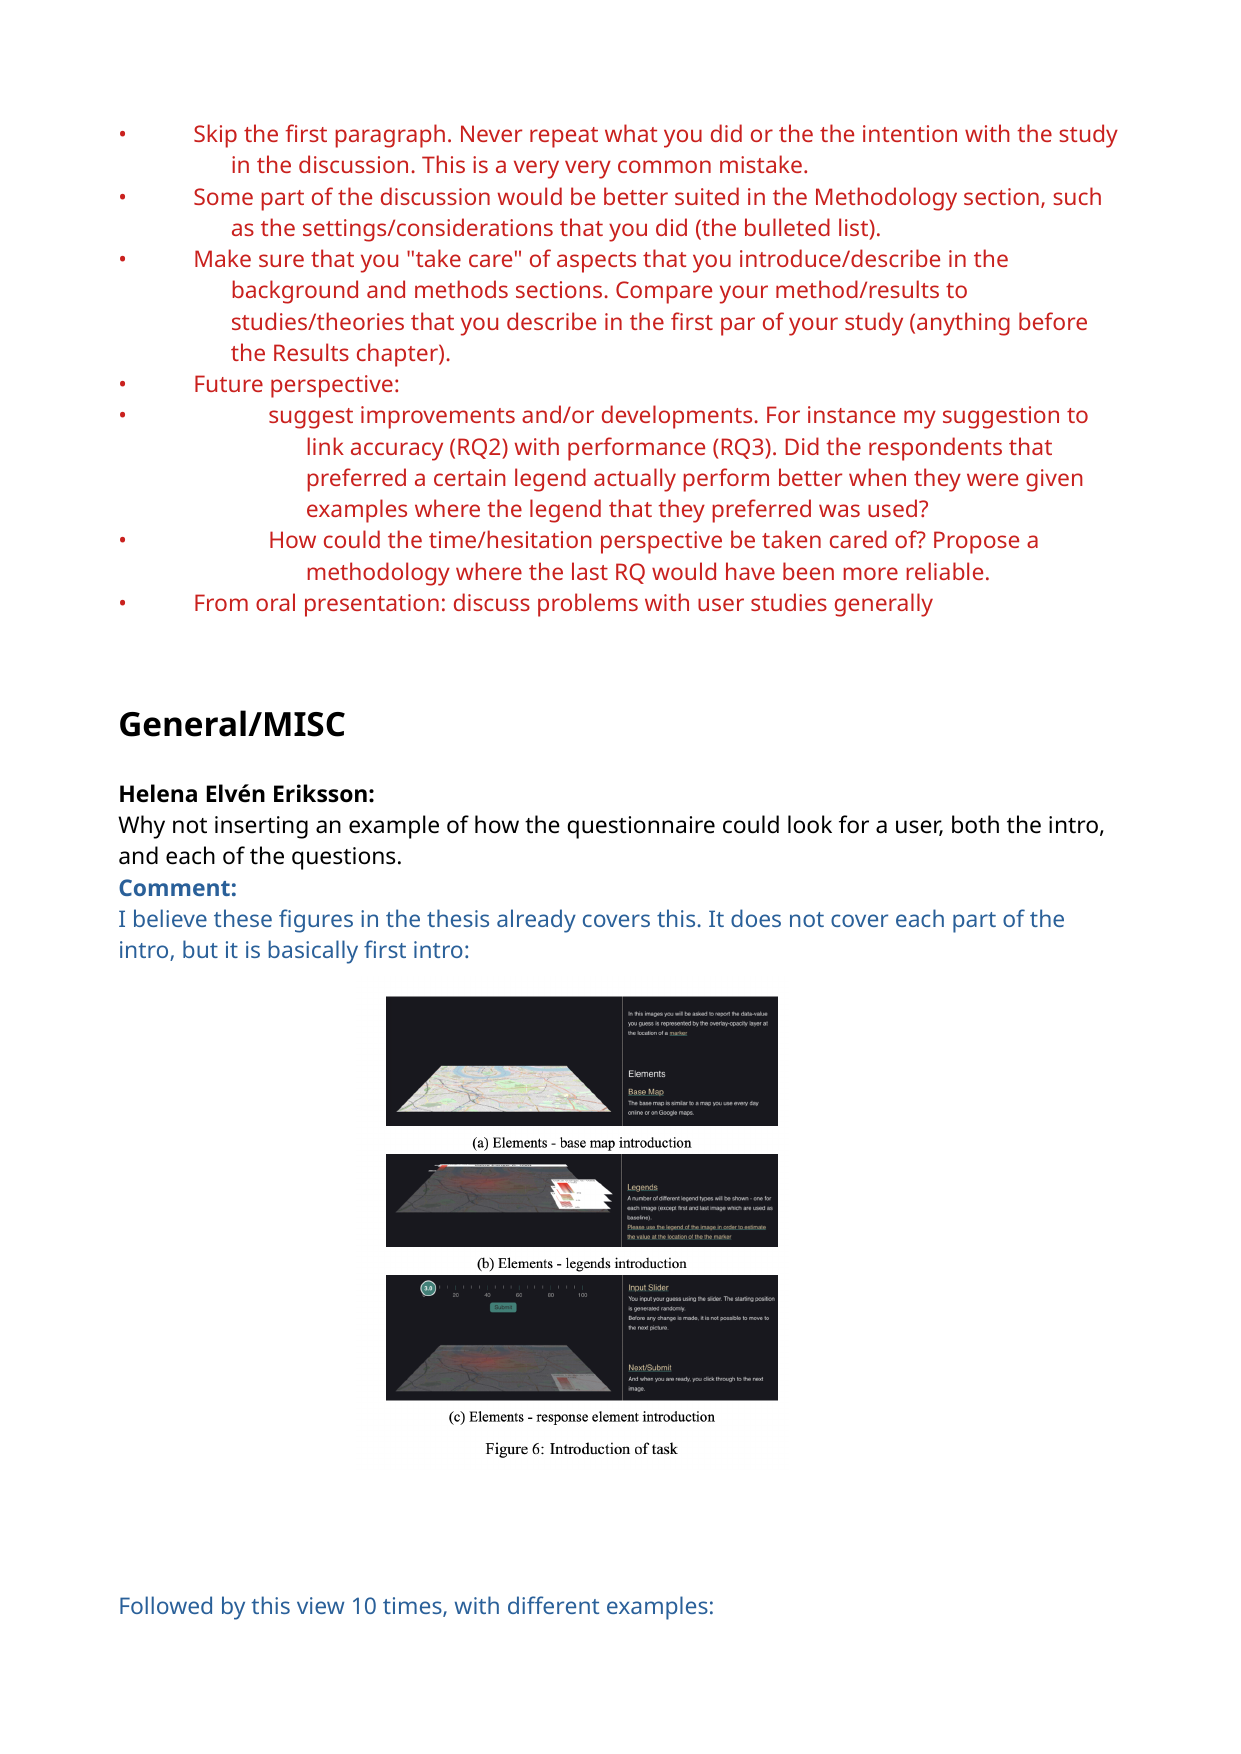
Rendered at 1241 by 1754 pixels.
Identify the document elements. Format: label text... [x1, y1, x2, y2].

text General/MISC [118, 701, 1122, 746]
list From oral presentation: discuss problems with user studies generally [118, 587, 1122, 618]
picture [356, 976, 790, 1470]
list suggest improvements and/or developments. For instance my suggestion to link accuracy (RQ2) with performance (RQ3). Did the respondents that preferred a certain legend actually perform better when they were given examples where the legend that they preferred was used? [118, 399, 1122, 524]
list How could the time/hesitation perspective be taken cared of? Propose a methodology where the last RQ would have been more reliable. [118, 524, 1122, 587]
text Followed by this view 10 times, with different examples: [118, 1590, 1122, 1621]
list Future perspective: [118, 368, 1122, 399]
text I believe these figures in the thesis already covers this. It does not cover each part of the intro, but it is basically first intro: [118, 903, 1122, 965]
list Some part of the discussion would be better suited in the Methodology section, such as the settings/considerations that you did (the bulleted list). [118, 181, 1122, 243]
text Why not inserting an example of how the questionnaire could look for a user, both the intro, and each of the questions. [118, 809, 1122, 871]
text Helena Elvén Eriksson: [118, 778, 1122, 809]
text Comment: [118, 871, 1122, 903]
list Make sure that you "take care" of aspects that you introduce/describe in the background and methods sections. Compare your method/results to studies/theories that you describe in the first par of your study (anything before the Results chapter). [118, 243, 1122, 368]
list Skip the first paragraph. Never repeat what you did or the the intention with the study in the discussion. This is a very very common mistake. [118, 118, 1122, 181]
